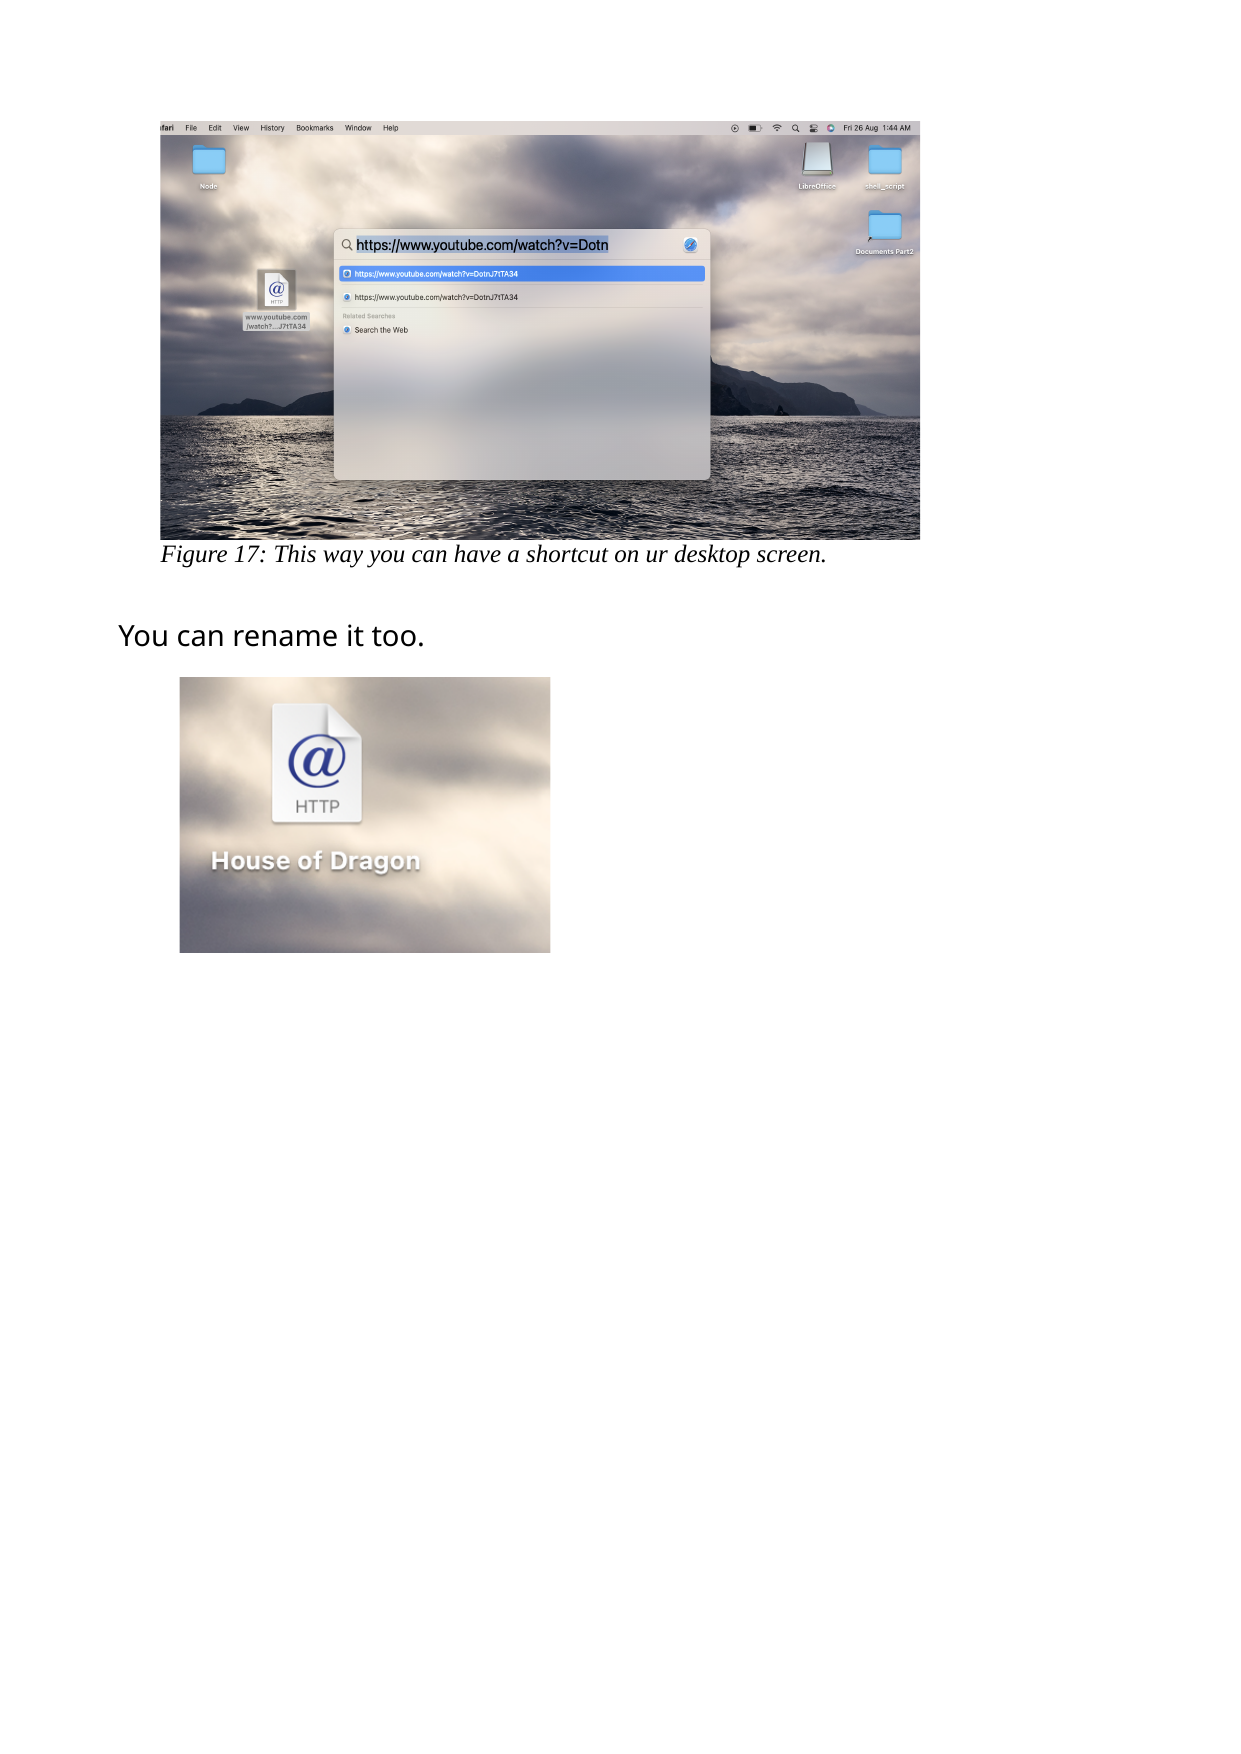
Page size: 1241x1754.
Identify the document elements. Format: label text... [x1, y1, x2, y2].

picture [179, 677, 551, 953]
picture [160, 121, 921, 540]
text Figure 17: This way you can have a shortcut on ur desktop screen. [160, 540, 920, 568]
text You can rename it too. [118, 616, 1122, 655]
